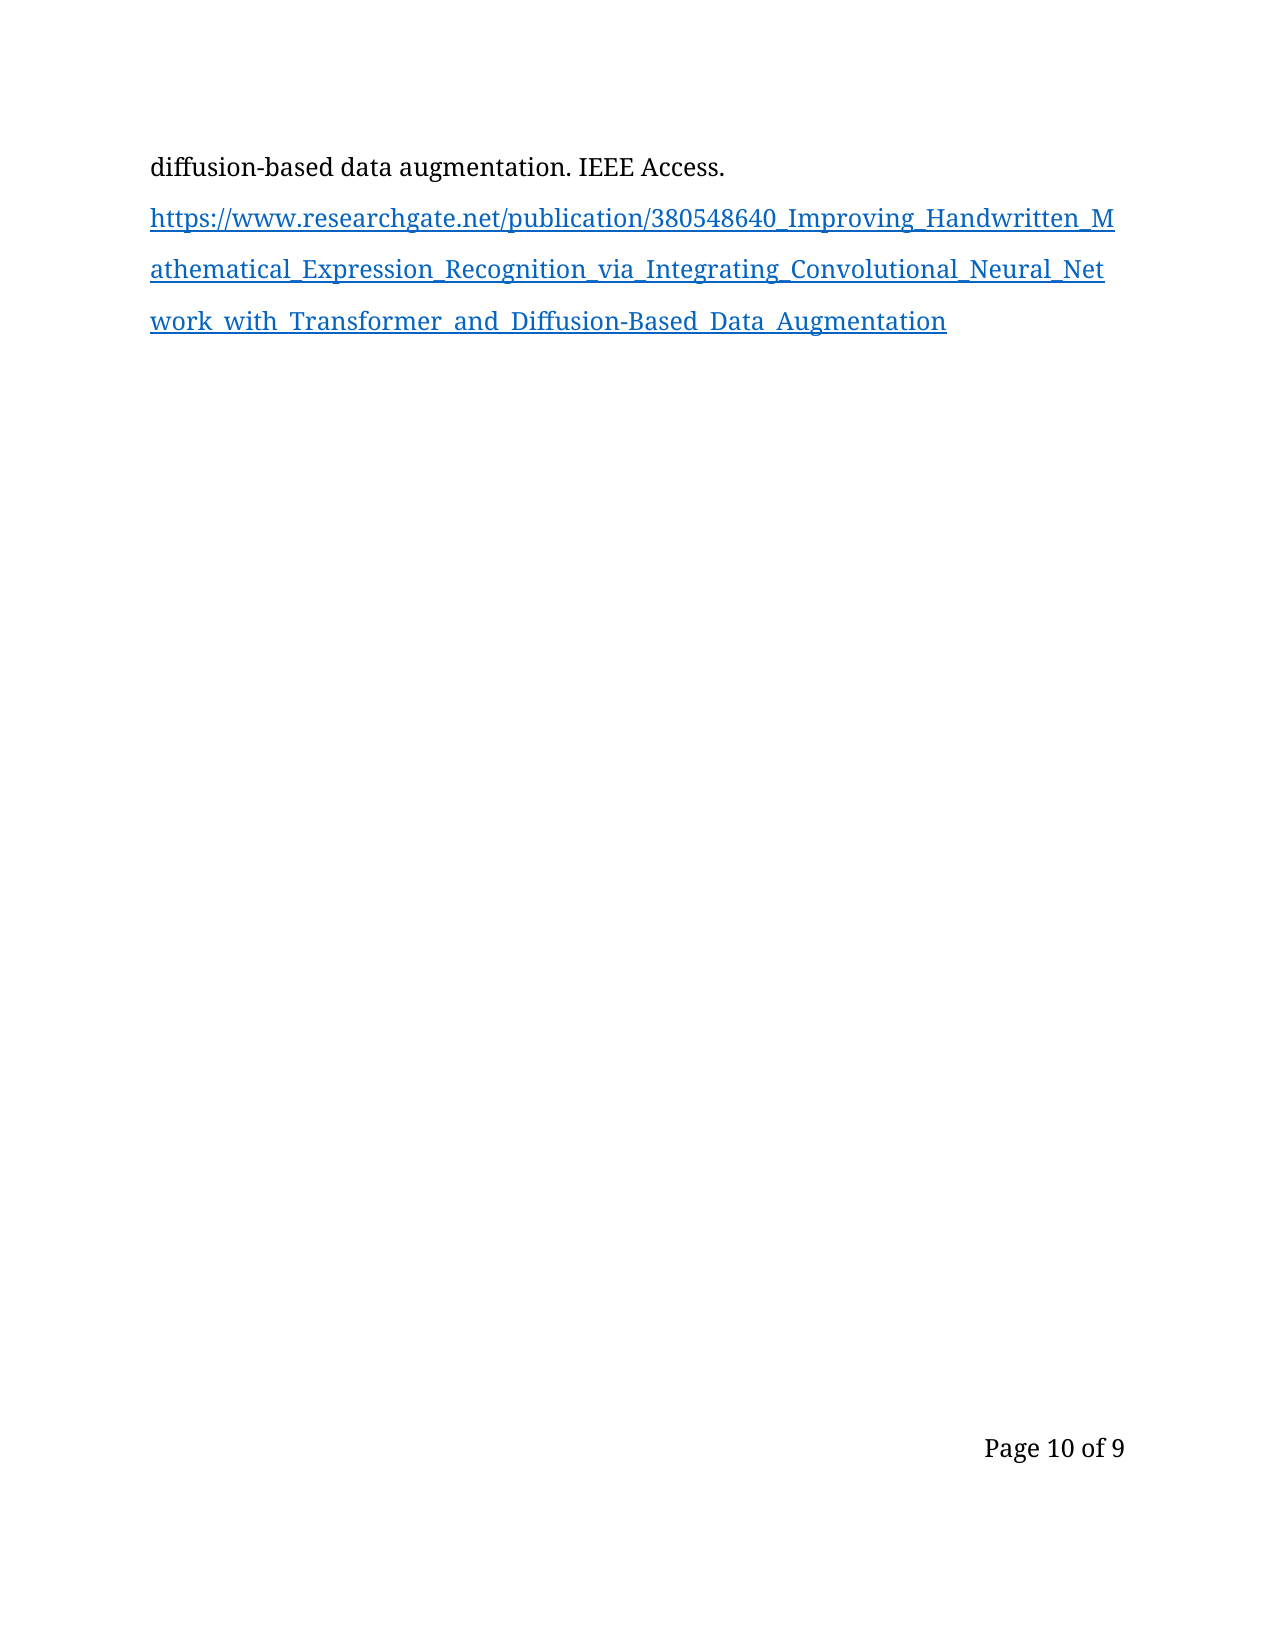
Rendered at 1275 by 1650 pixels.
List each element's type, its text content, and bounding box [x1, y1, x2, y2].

text diffusion-based data augmentation. IEEE Access. https://www.researchgate.net/publication/380548640_Improving_Handwritten_Mathematical_Expression_Recognition_via_Integrating_Convolutional_Neural_Network_with_Transformer_and_Diffusion-Based_Data_Augmentation [150, 150, 1125, 337]
